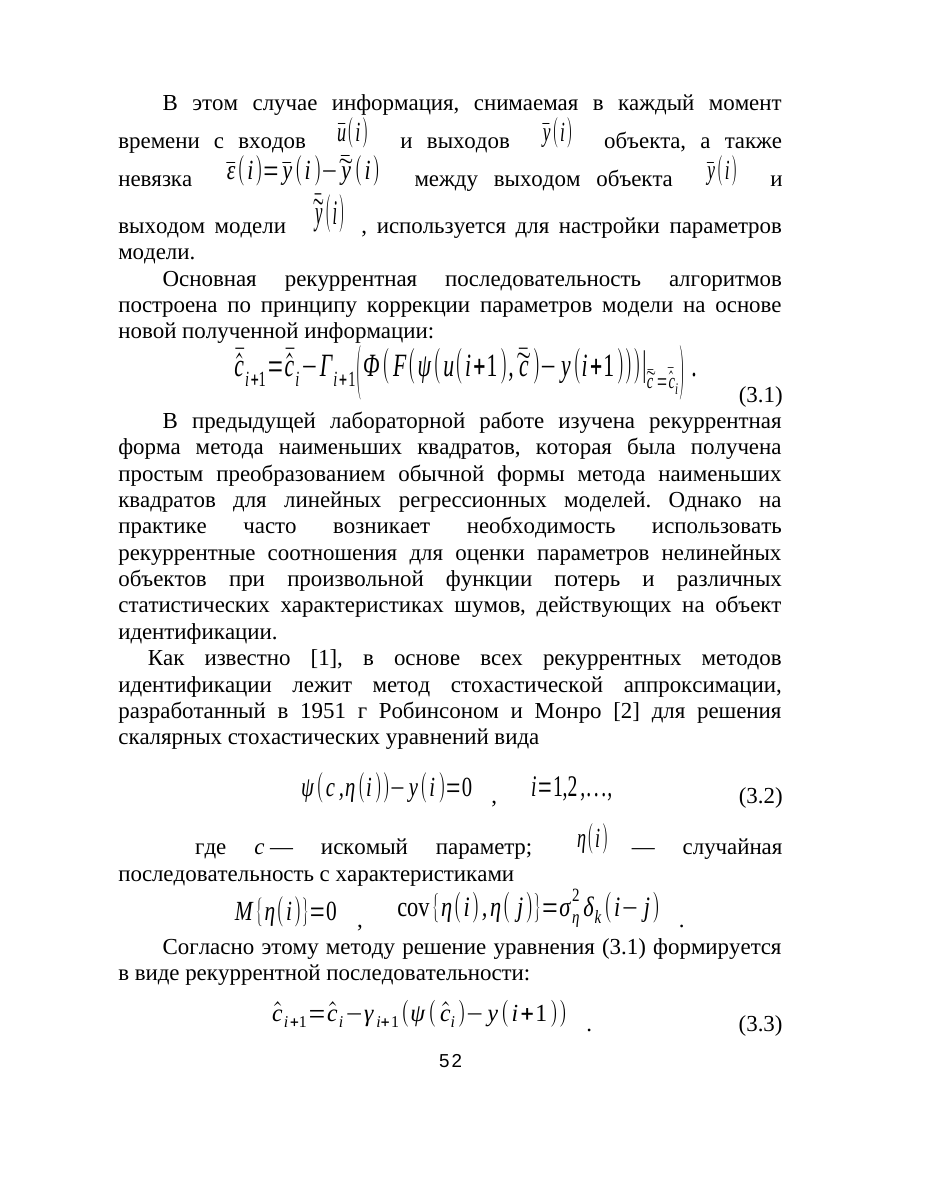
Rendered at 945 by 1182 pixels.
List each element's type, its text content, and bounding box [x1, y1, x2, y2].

text , . [118, 886, 783, 933]
text Основная рекуррентная последовательность алгоритмов построена по принципу коррекции параметров модели на основе новой полученной информации: [118, 265, 783, 344]
text Как известно [1], в основе всех рекуррентных методов идентификации лежит метод стохастической аппроксимации, разработанный в 1951 г Робинсоном и Монро [2] для решения скалярных стохастических уравнений вида [118, 644, 783, 750]
text где с — искомый параметр; — случайная последовательность с характеристиками [118, 821, 783, 886]
text Согласно этому методу решение уравнения (3.1) формируется в виде рекуррентной последовательности: [118, 933, 783, 985]
text (3.1) [118, 344, 783, 407]
text В предыдущей лабораторной работе изучена рекуррентная форма метода наименьших квадратов, которая была получена простым преобразованием обычной формы метода наименьших квадратов для линейных регрессионных моделей. Однако на практике часто возникает необходимость использовать рекуррентные соотношения для оценки параметров нелинейных объектов при произвольной функции потерь и различных статистических характеристиках шумов, действующих на объект идентификации. [118, 407, 783, 644]
text . (3.3) [118, 998, 783, 1036]
text , (3.2) [118, 771, 783, 809]
text В этом случае информация, снимаемая в каждый момент времени с входов и выходов объекта, а также невязка между выходом объекта и выходом модели , используется для настройки параметров модели. [118, 89, 783, 265]
